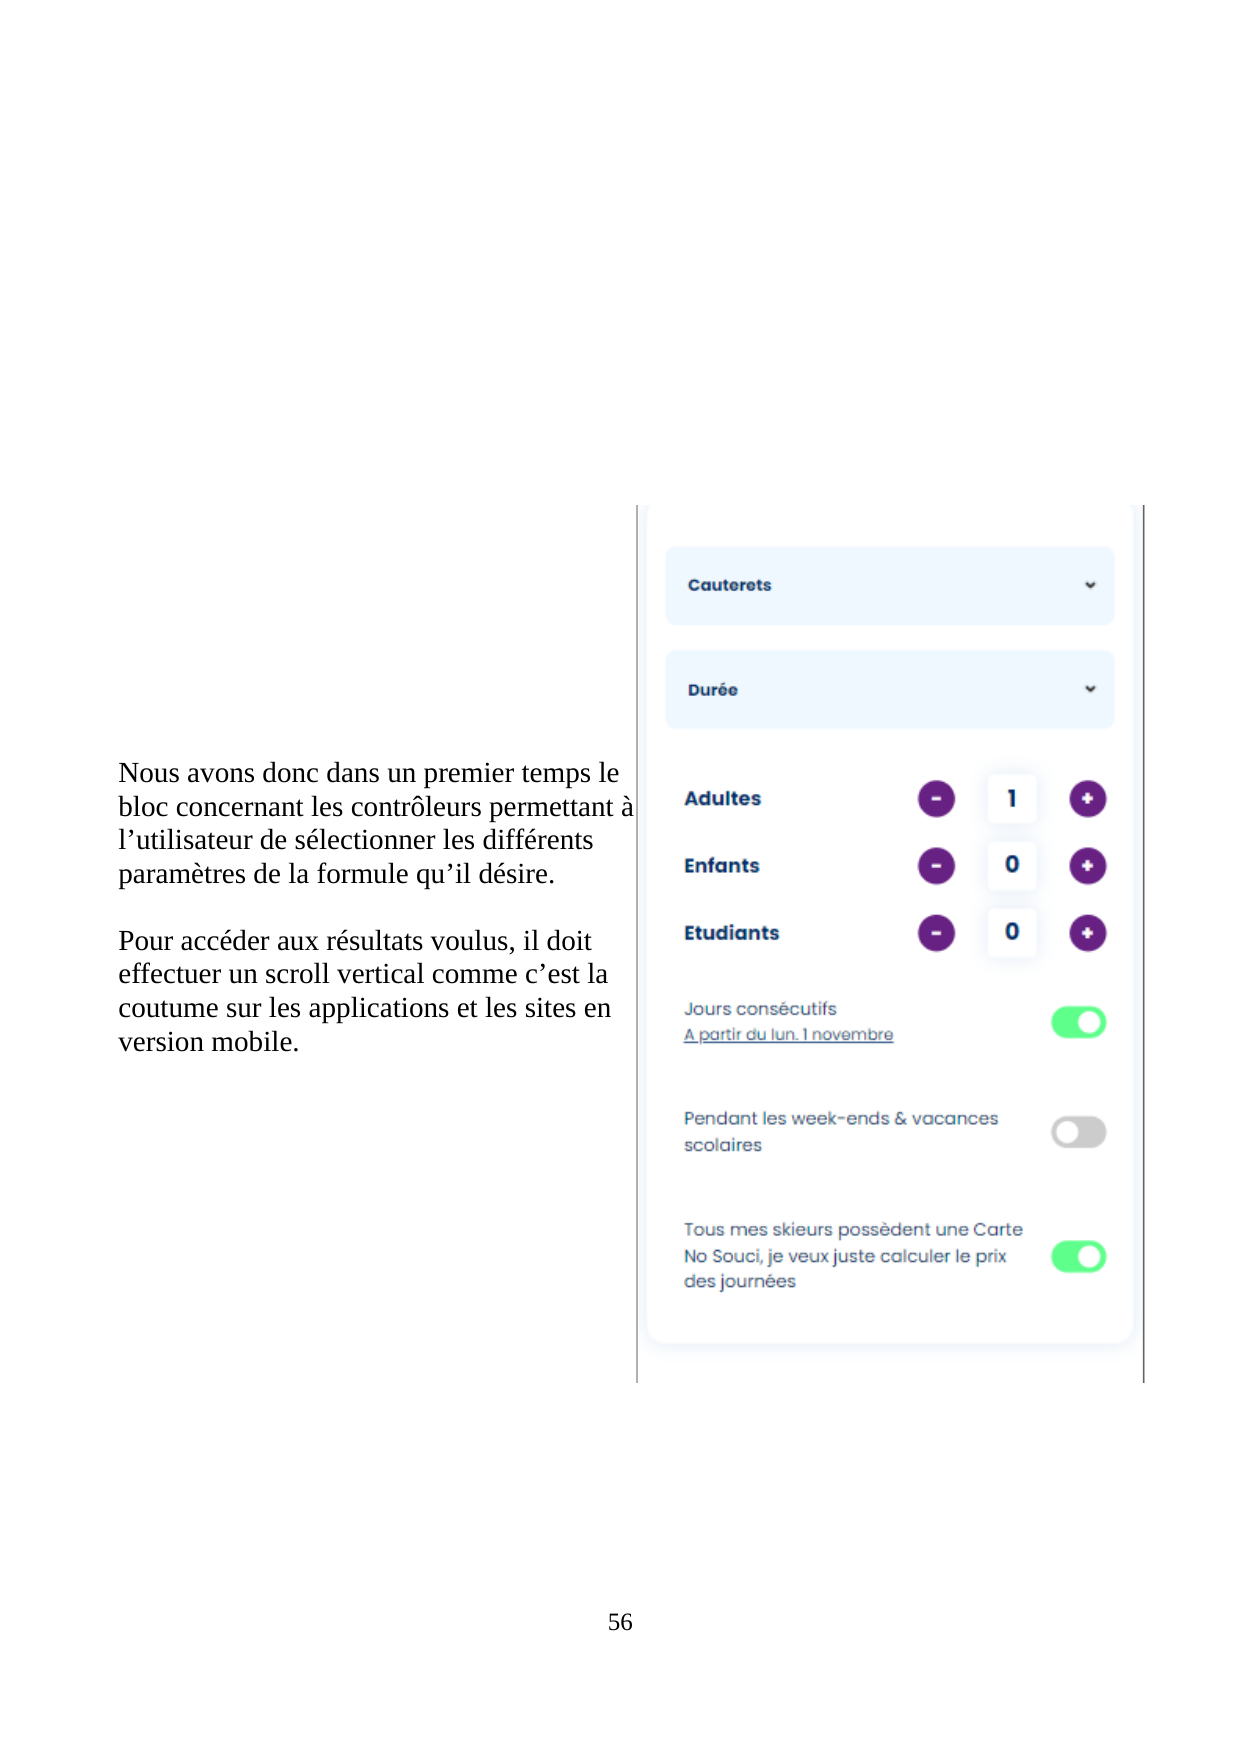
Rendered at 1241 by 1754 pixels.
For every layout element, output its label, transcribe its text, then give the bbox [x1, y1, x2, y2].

text Pour accéder aux résultats voulus, il doit effectuer un scroll vertical comme c’est la coutume sur les applications et les sites en version mobile. [118, 923, 636, 1057]
text Nous avons donc dans un premier temps le bloc concernant les contrôleurs permettant à l’utilisateur de sélectionner les différents paramètres de la formule qu’il désire. [118, 755, 636, 889]
picture [636, 505, 1145, 1383]
